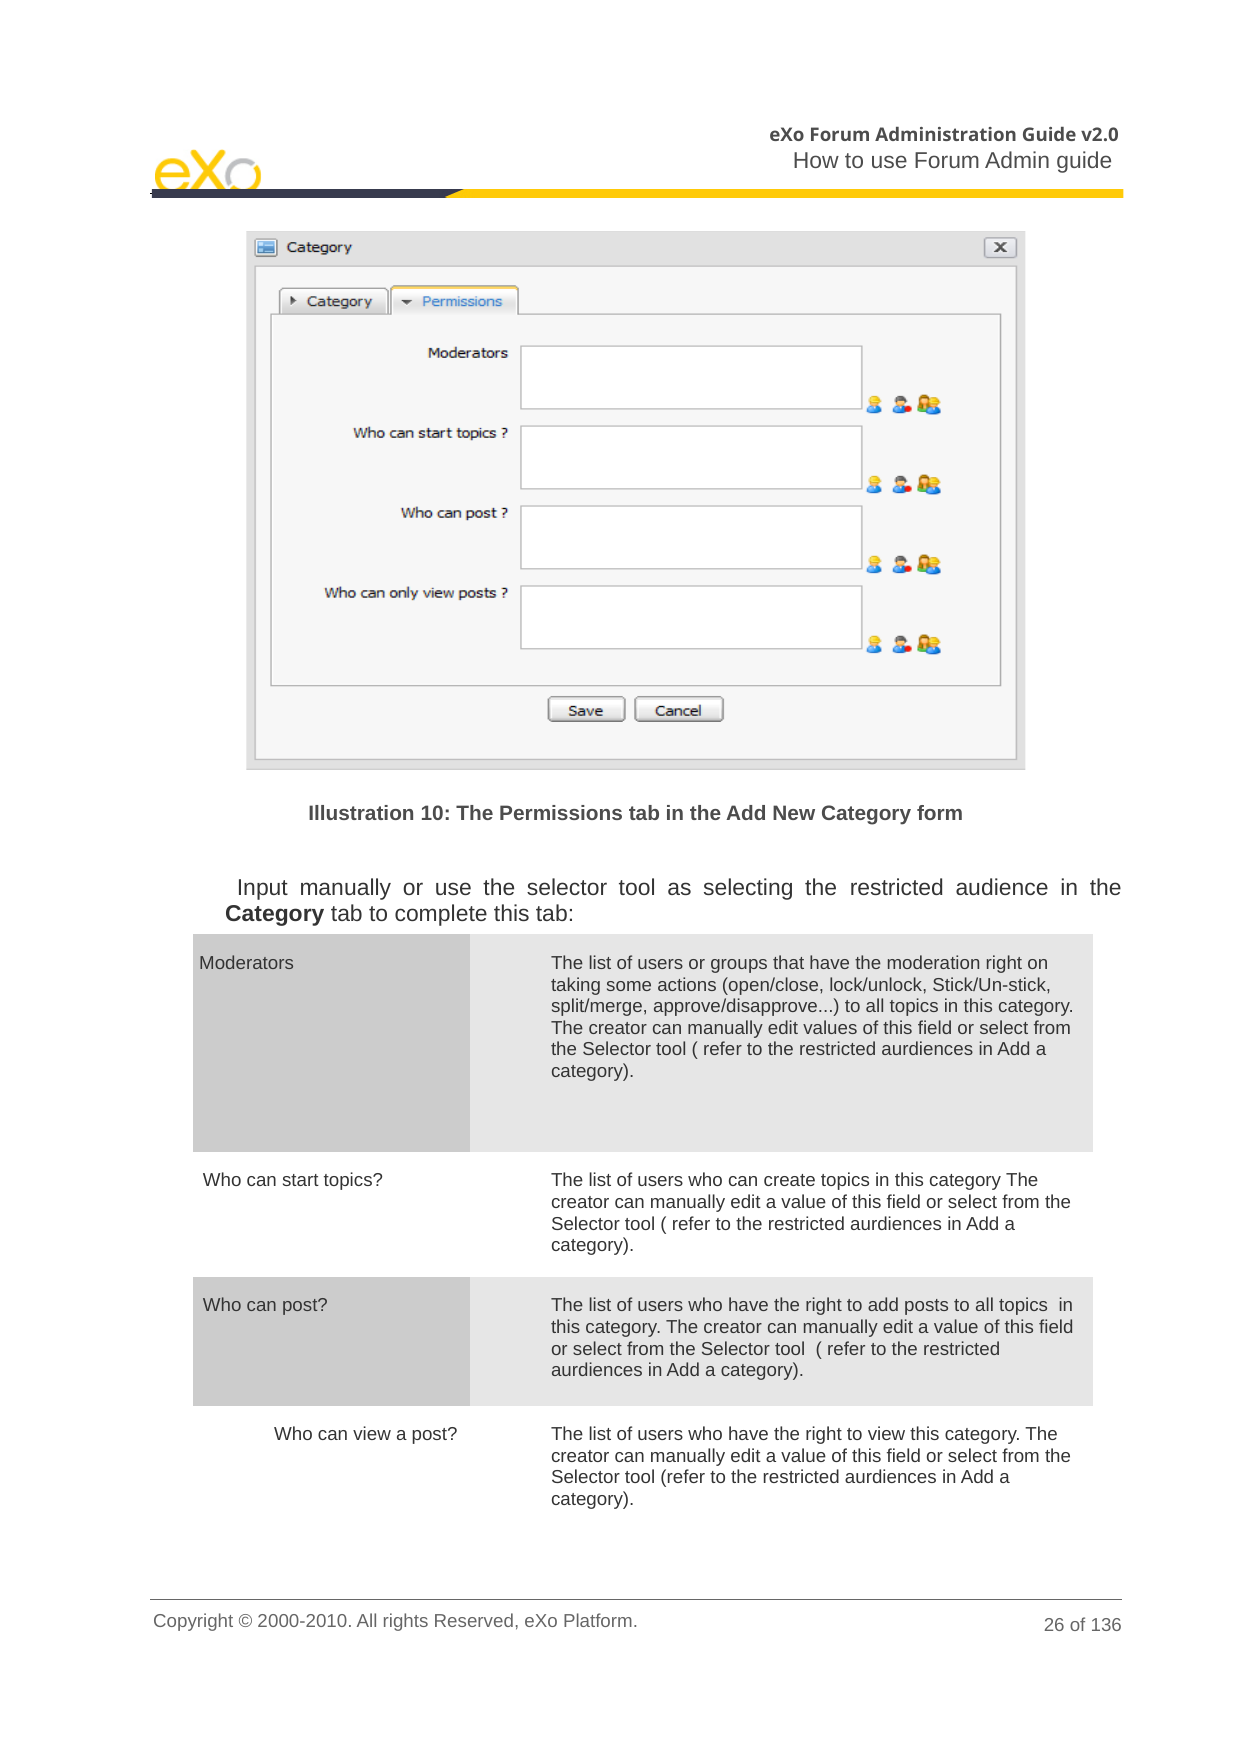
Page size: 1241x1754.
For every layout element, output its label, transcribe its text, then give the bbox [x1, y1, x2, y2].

table_cell Who can start topics? [193, 1152, 470, 1277]
table_cell The list of users who have the right to view this category. The creator can manually edit a value of this field or select from the Selector tool (refer to the restricted aurdiences in Add a category). [470, 1406, 1093, 1536]
table_cell Who can post? [193, 1277, 470, 1406]
table_cell The list of users who have the right to add posts to all topics in this category. The creator can manually edit a value of this field or select from the Selector tool ( refer to the restricted aurdiences in Add a category). [470, 1277, 1093, 1406]
picture [151, 149, 1124, 198]
list Illustration 10: The Permissions tab in the Add New Category form [206, 298, 1066, 825]
table_header Moderators [193, 934, 470, 1152]
list Input manually or use the selector tool as selecting the restricted audience in the Category tab to complete this tab: [187, 874, 1122, 927]
table_cell Who can view a post? [193, 1406, 470, 1536]
table_header The list of users or groups that have the moderation right on taking some actions (open/close, lock/unlock, Stick/Un-stick, split/merge, approve/disapprove...) to all topics in this category. The creator can manually edit values of this field or select from the Selector tool ( refer to the restricted aurdiences in Add a category). [470, 934, 1093, 1152]
picture [246, 231, 1026, 770]
table_cell The list of users who can create topics in this category The creator can manually edit a value of this field or select from the Selector tool ( refer to the restricted aurdiences in Add a category). [470, 1152, 1093, 1277]
